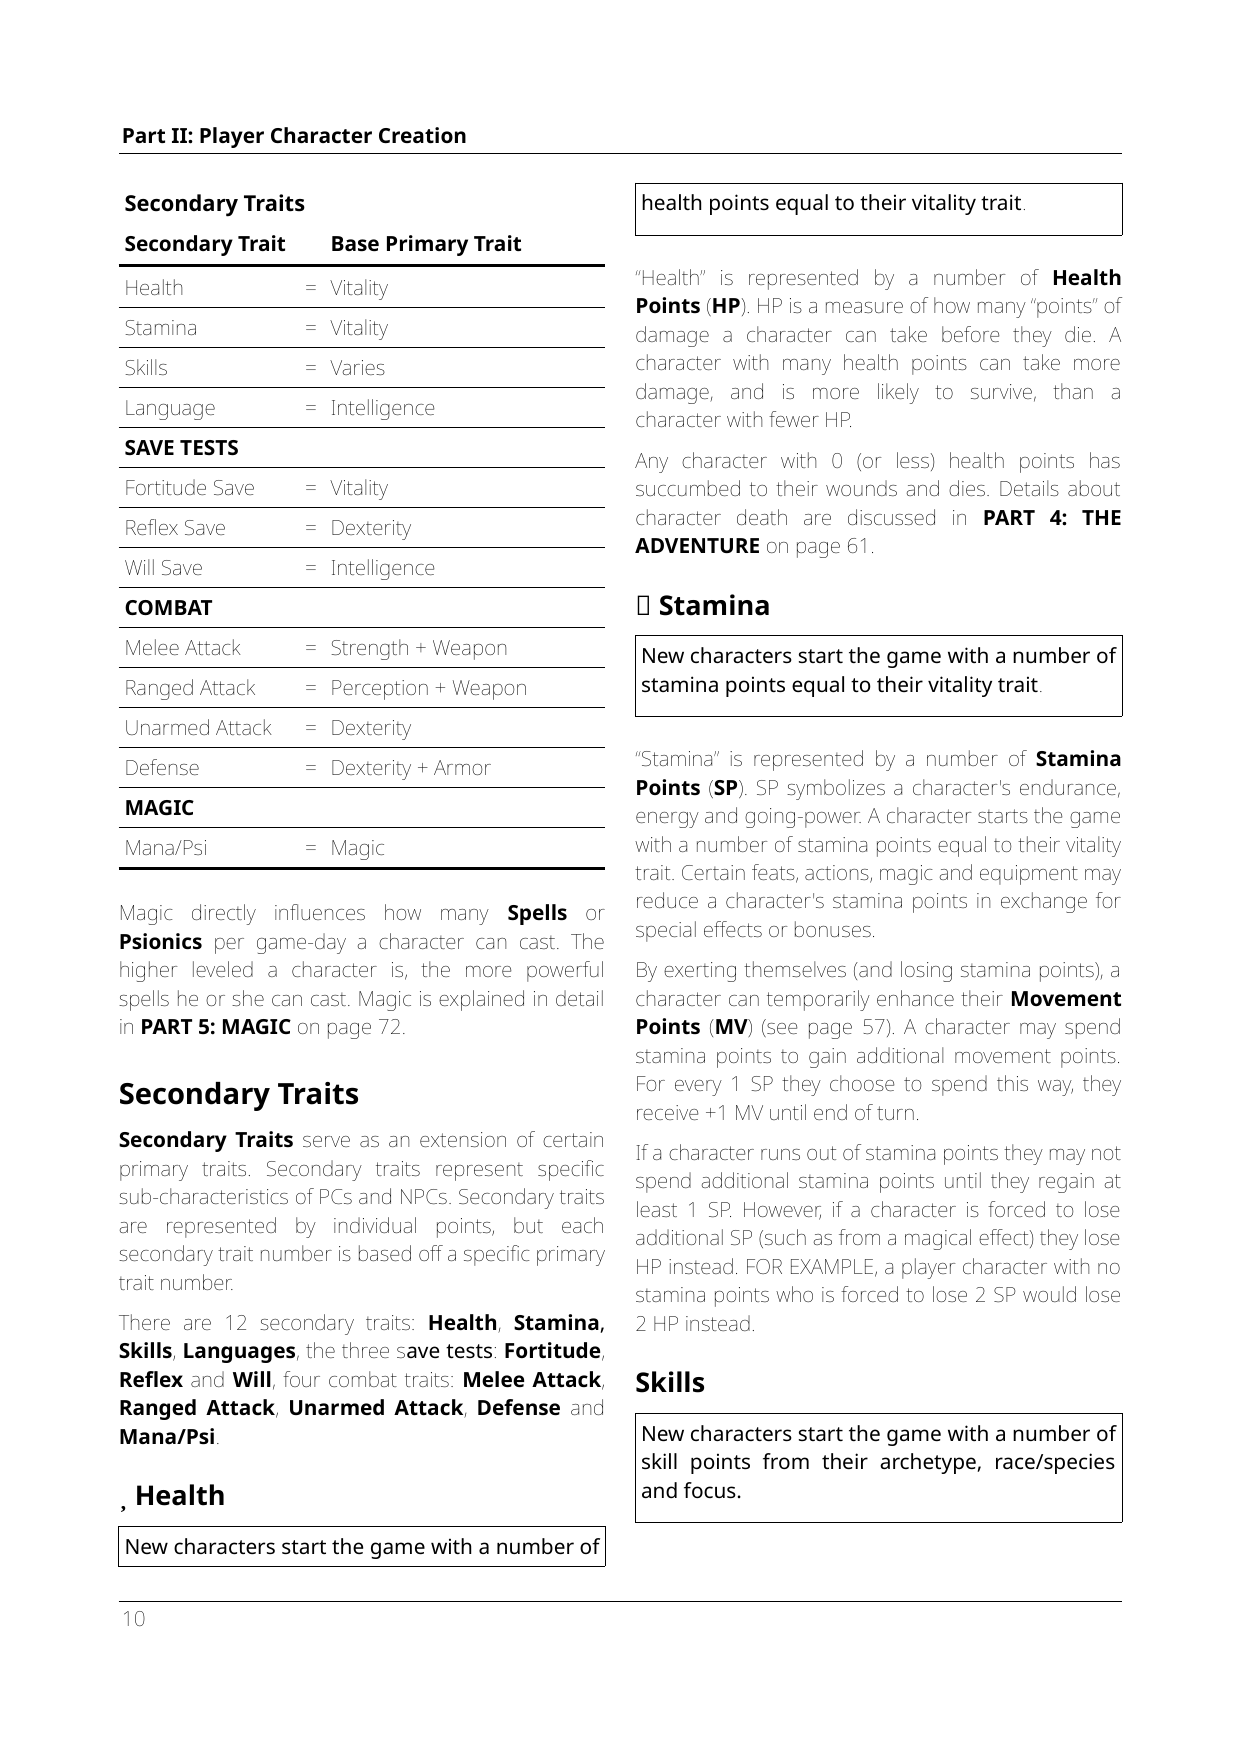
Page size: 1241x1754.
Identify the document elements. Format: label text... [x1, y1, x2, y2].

table_cell = [297, 628, 325, 667]
table_cell = [297, 548, 325, 587]
table_cell Dexterity [325, 508, 605, 547]
text There are 12 secondary traits: Health, Stamina, Skills, Languages, the three save tests: Fortitude, Reflex and Will, four combat traits: Melee Attack, Ranged Attack, Unarmed Attack, Defense and Mana/Psi. [118, 1308, 605, 1450]
table_cell = [297, 508, 325, 547]
table_cell = [297, 388, 325, 427]
text “Stamina” is represented by a number of Stamina Points (SP). SP symbolizes a character's endurance, energy and going-power. A character starts the game with a number of stamina points equal to their vitality trait. Certain feats, actions, magic and equipment may reduce a character's stamina points in exchange for special effects or bonuses. [635, 717, 1122, 943]
table_cell Stamina [119, 308, 297, 347]
table_cell Fortitude Save [119, 468, 297, 507]
table_cell Dexterity + Armor [325, 748, 605, 787]
table_cell Varies [325, 348, 605, 387]
table_header New characters start the game with a number of [119, 1527, 605, 1566]
table_cell Vitality [325, 308, 605, 347]
text “Health” is represented by a number of Health Points (HP). HP is a measure of how many “points” of damage a character can take before they die. A character with many health points can take more damage, and is more likely to survive, than a character with fewer HP. [635, 236, 1122, 434]
table_cell MAGIC [119, 788, 605, 827]
table_cell = [297, 267, 325, 307]
table_cell [297, 224, 325, 264]
table_cell Vitality [325, 468, 605, 507]
table_cell Ranged Attack [119, 668, 297, 707]
subtitle Secondary Traits [118, 1073, 605, 1113]
table_cell Magic [325, 828, 605, 867]
table_cell Language [119, 388, 297, 427]
table_cell Unarmed Attack [119, 708, 297, 747]
text Any character with 0 (or less) health points has succumbed to their wounds and dies. Details about character death are discussed in PART 4: THE ADVENTURE on page 41. [635, 446, 1122, 559]
table_header New characters start the game with a number of skill points from their archetype, race/species and focus. [636, 1414, 1122, 1522]
table_cell = [297, 348, 325, 387]
table_cell Dexterity [325, 708, 605, 747]
table_cell Vitality [325, 267, 605, 307]
subtitle  Health [118, 1477, 605, 1514]
table_cell Will Save [119, 548, 297, 587]
text Secondary Traits serve as an extension of certain primary traits. Secondary traits represent specific sub-characteristics of PCs and NPCs. Secondary traits are represented by individual points, but each secondary trait number is based off a specific primary trait number. [118, 1126, 605, 1296]
table_cell Health [119, 267, 297, 307]
table_cell = [297, 748, 325, 787]
table_cell Strength + Weapon [325, 628, 605, 667]
table_header health points equal to their vitality trait. [636, 184, 1122, 234]
text If a character runs out of stamina points they may not spend additional stamina points until they regain at least 1 SP. However, if a character is forced to lose additional SP (such as from a magical effect) they lose HP instead. FOR EXAMPLE, a player character with no stamina points who is forced to lose 2 SP would lose 2 HP instead. [635, 1138, 1122, 1337]
table_cell = [297, 668, 325, 707]
table_cell Intelligence [325, 388, 605, 427]
table_cell Reflex Save [119, 508, 297, 547]
table_cell COMBAT [119, 588, 605, 627]
subtitle  Stamina [635, 586, 1122, 623]
table_cell Defense [119, 748, 297, 787]
table_cell Skills [119, 348, 297, 387]
table_cell Intelligence [325, 548, 605, 587]
table_cell Secondary Trait [119, 224, 297, 264]
table_header Secondary Traits [119, 183, 605, 224]
table_cell Mana/Psi [119, 828, 297, 867]
subtitle Skills [635, 1364, 1122, 1401]
table_cell SAVE TESTS [119, 428, 605, 467]
table_cell Base Primary Trait [325, 224, 605, 264]
table_cell = [297, 708, 325, 747]
table_cell Perception + Weapon [325, 668, 605, 707]
table_cell = [297, 468, 325, 507]
text By exerting themselves (and losing stamina points), a character can temporarily enhance their Movement Points (MV) (see page 38). A character may spend stamina points to gain additional movement points. For every 1 SP they choose to spend this way, they receive +1 MV until end of turn. [635, 955, 1122, 1126]
text [635, 1523, 1122, 1550]
table_cell Melee Attack [119, 628, 297, 667]
table_cell = [297, 308, 325, 347]
table_cell = [297, 828, 325, 867]
text Magic directly influences how many Spells or Psionics per game-day a character can cast. The higher leveled a character is, the more powerful spells he or she can cast. Magic is explained in detail in PART 5: MAGIC on page 49. [118, 870, 605, 1041]
table_header New characters start the game with a number of stamina points equal to their vitality trait. [636, 636, 1122, 716]
